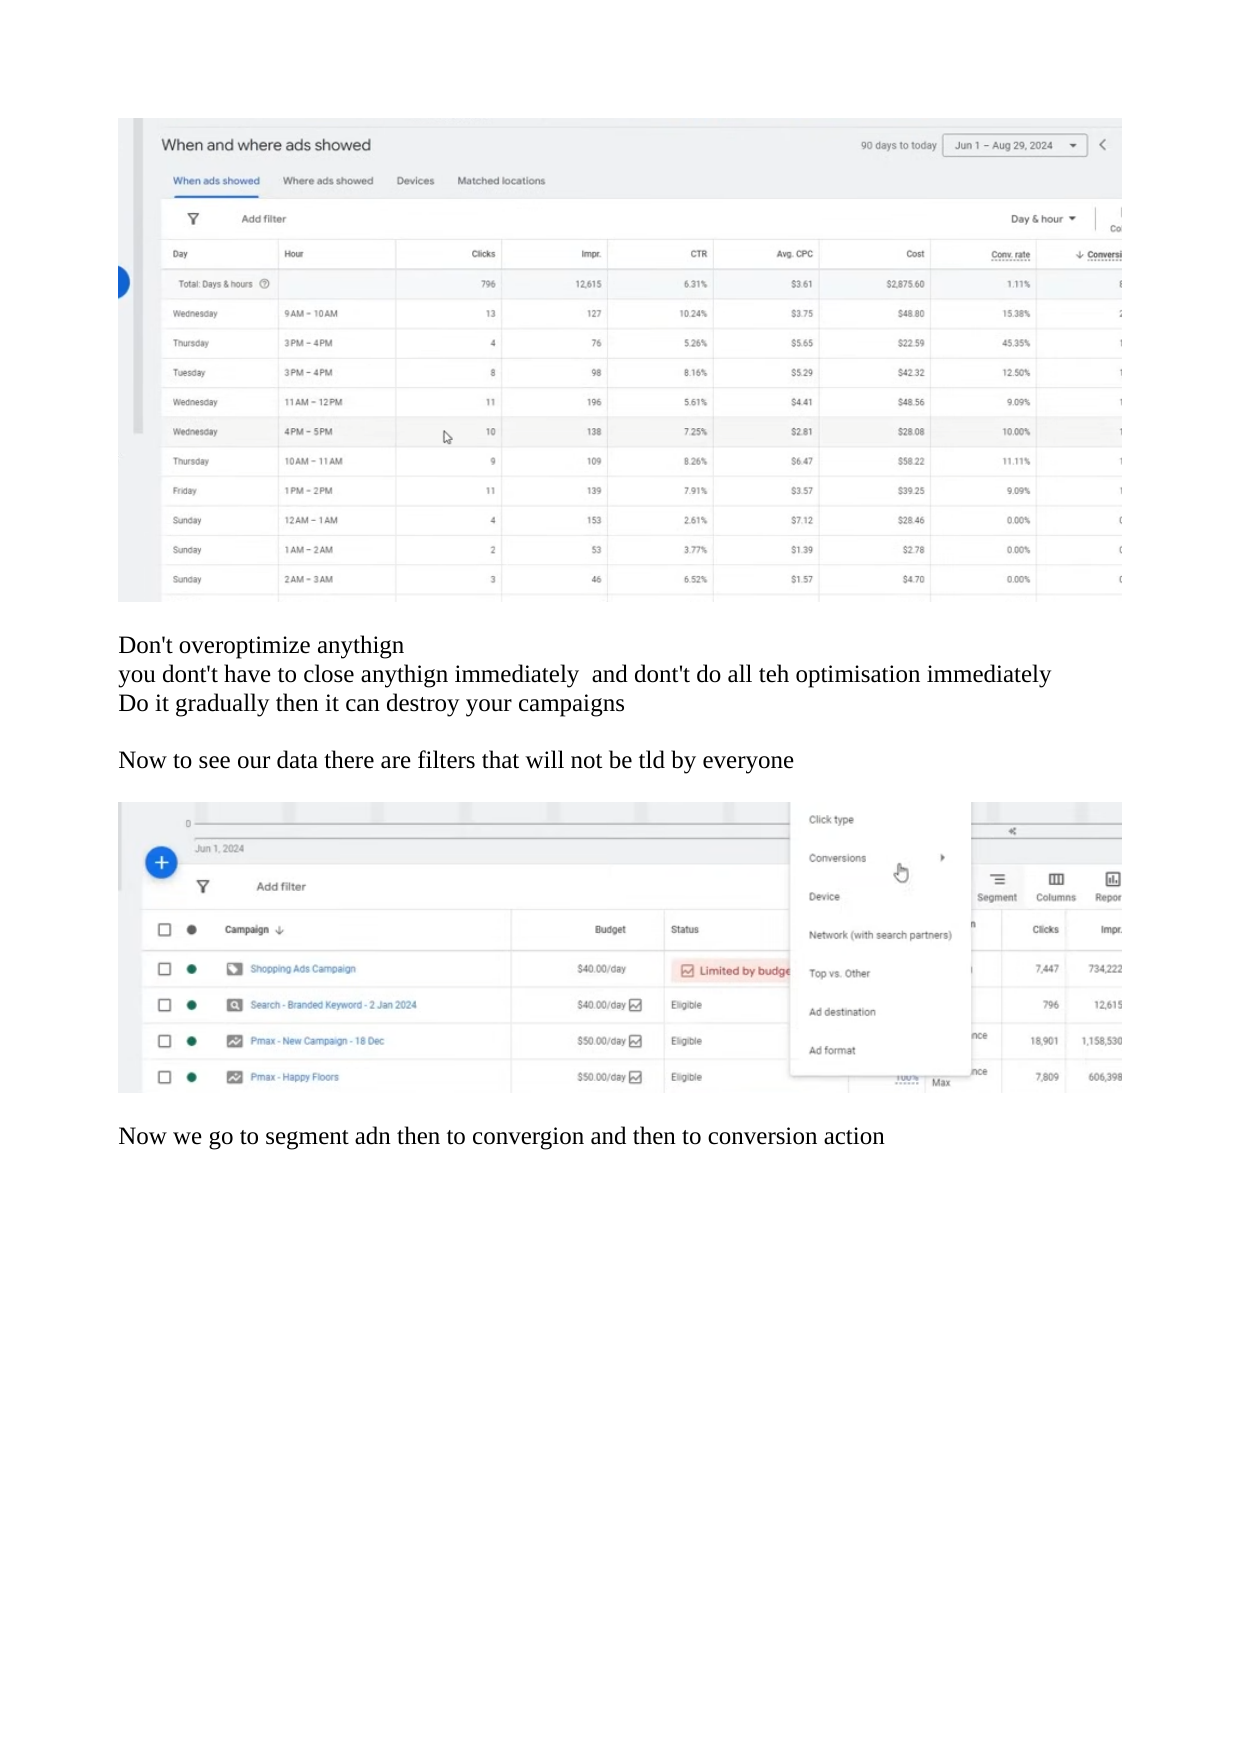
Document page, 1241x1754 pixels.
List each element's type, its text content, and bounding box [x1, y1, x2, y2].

picture [118, 118, 1122, 602]
text Now we go to segment adn then to convergion and then to conversion action [118, 1121, 1122, 1150]
text Do it gradually then it can destroy your campaigns [118, 688, 1122, 717]
text you dont't have to close anythign immediately and dont't do all teh optimisation immediately [118, 659, 1122, 688]
text Now to see our data there are filters that will not be tld by everyone [118, 745, 1122, 774]
picture [118, 802, 1122, 1093]
text Don't overoptimize anythign [118, 630, 1122, 659]
